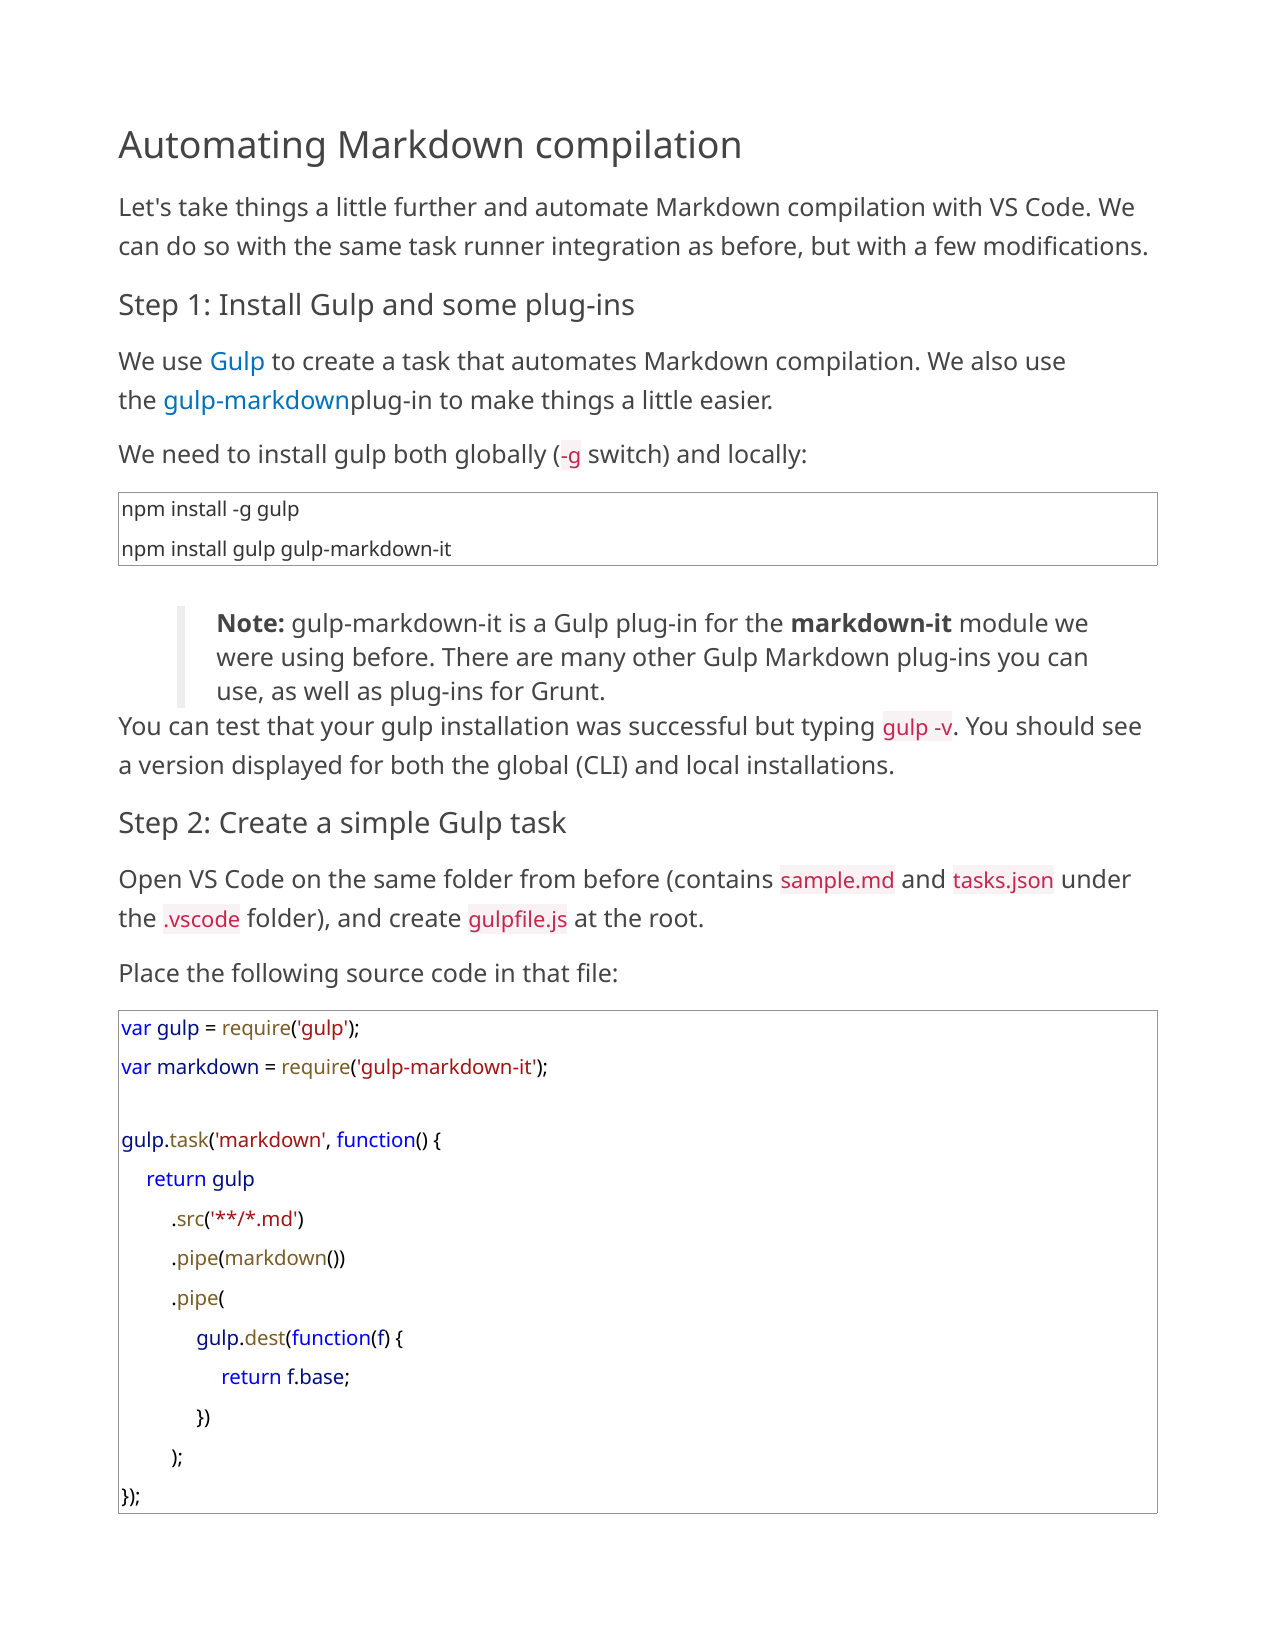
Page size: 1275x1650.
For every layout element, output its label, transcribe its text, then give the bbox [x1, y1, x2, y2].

text You can test that your gulp installation was successful but typing gulp -v. You should see a version displayed for both the global (CLI) and local installations. [118, 708, 1157, 781]
text Open VS Code on the same folder from before (contains sample.md and tasks.json under the .vscode folder), and create gulpfile.js at the root. [118, 861, 1157, 934]
text return f.base; [119, 1360, 1157, 1391]
text gulp.dest(function(f) { [119, 1320, 1157, 1351]
text npm install gulp gulp-markdown-it [119, 531, 1157, 565]
subtitle Step 2: Create a simple Gulp task [118, 802, 1157, 842]
text var gulp = require('gulp'); [119, 1011, 1157, 1041]
text }) [119, 1399, 1157, 1431]
text .pipe( [119, 1281, 1157, 1312]
text gulp.task('markdown', function() { [119, 1122, 1157, 1153]
subtitle Automating Markdown compilation [118, 118, 1157, 169]
text }); [119, 1479, 1157, 1513]
text We need to install gulp both globally (-g switch) and locally: [118, 437, 1157, 471]
text .src('**/*.md') [119, 1201, 1157, 1232]
text We use Gulp to create a task that automates Markdown compilation. We also use the gulp-markdownplug-in to make things a little easier. [118, 343, 1157, 416]
text var markdown = require('gulp-markdown-it'); [119, 1049, 1157, 1080]
text npm install -g gulp [119, 493, 1157, 523]
text return gulp [119, 1161, 1157, 1192]
text ); [119, 1439, 1157, 1470]
text Place the following source code in that file: [118, 955, 1157, 989]
text Let's take things a little further and automate Markdown compilation with VS Code. We can do so with the same task runner integration as before, but with a few modifications. [118, 190, 1157, 263]
subtitle Step 1: Install Gulp and some plug-ins [118, 284, 1157, 323]
text .pipe(markdown()) [119, 1241, 1157, 1272]
text Note: gulp-markdown-it is a Gulp plug-in for the markdown-it module we were using before. There are many other Gulp Markdown plug-ins you can use, as well as plug-ins for Grunt. [185, 606, 1098, 708]
